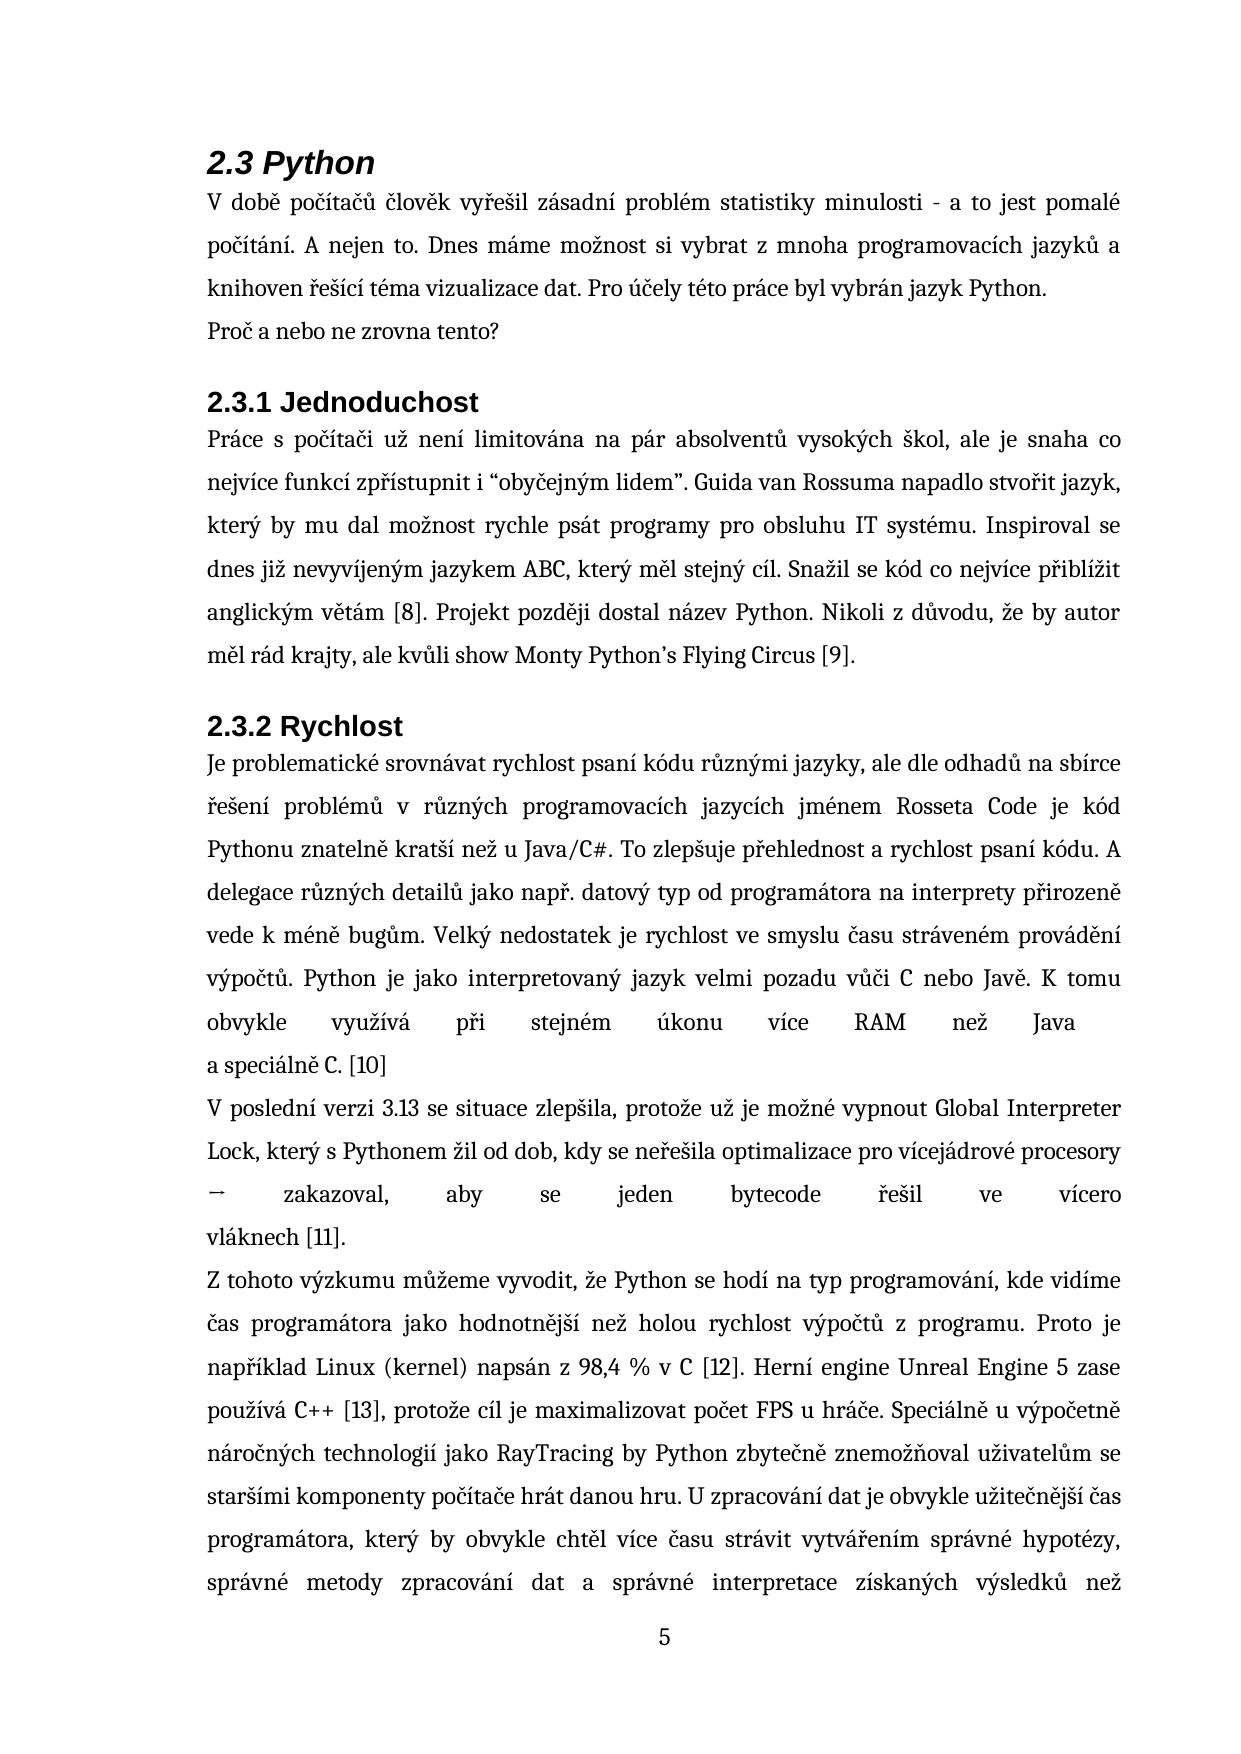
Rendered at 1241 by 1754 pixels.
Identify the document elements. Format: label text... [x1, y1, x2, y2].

text Proč a nebo ne zrovna tento? [207, 317, 1122, 346]
text Je problematické srovnávat rychlost psaní kódu různými jazyky, ale dle odhadů na sbírce řešení problémů v různých programovacích jazycích jménem Rosseta Code je kód Pythonu znatelně kratší než u Java/C#. To zlepšuje přehlednost a rychlost psaní kódu. A delegace různých detailů jako např. datový typ od programátora na interprety přirozeně vede k méně bugům. Velký nedostatek je rychlost ve smyslu času stráveném provádění výpočtů. Python je jako interpretovaný jazyk velmi pozadu vůči C nebo Javě. K tomu obvykle využívá při stejném úkonu více RAM než Java a speciálně C. [10] [207, 749, 1122, 1079]
text V poslední verzi 3.13 se situace zlepšila, protože už je možné vypnout Global Interpreter Lock, který s Pythonem žil od dob, kdy se neřešila optimalizace pro vícejádrové procesory → zakazoval, aby se jeden bytecode řešil ve vícero vláknech [11]. [207, 1094, 1122, 1252]
text Z tohoto výzkumu můžeme vyvodit, že Python se hodí na typ programování, kde vidíme čas programátora jako hodnotnější než holou rychlost výpočtů z programu. Proto je například Linux (kernel) napsán z 98,4 % v C [12]. Herní engine Unreal Engine 5 zase používá C++ [13], protože cíl je maximalizovat počet FPS u hráče. Speciálně u výpočetně náročných technologií jako RayTracing by Python zbytečně znemožňoval uživatelům se staršími komponenty počítače hrát danou hru. U zpracování dat je obvykle užitečnější čas programátora, který by obvykle chtěl více času strávit vytvářením správné hypotézy, správné metody zpracování dat a správné interpretace získaných výsledků než [207, 1266, 1122, 1597]
subtitle 2.3 Python [207, 143, 1122, 182]
text V době počítačů člověk vyřešil zásadní problém statistiky minulosti - a to jest pomalé počítání. A nejen to. Dnes máme možnost si vybrat z mnoha programovacích jazyků a knihoven řešící téma vizualizace dat. Pro účely této práce byl vybrán jazyk Python. [207, 188, 1122, 303]
subtitle 2.3.1 Jednoduchost [207, 385, 1122, 419]
subtitle 2.3.2 Rychlost [207, 709, 1122, 742]
text Práce s počítači už není limitována na pár absolventů vysokých škol, ale je snaha co nejvíce funkcí zpřístupnit i “obyčejným lidem”. Guida van Rossuma napadlo stvořit jazyk, který by mu dal možnost rychle psát programy pro obsluhu IT systému. Inspiroval se dnes již nevyvíjeným jazykem ABC, který měl stejný cíl. Snažil se kód co nejvíce přiblížit anglickým větám [8]. Projekt později dostal název Python. Nikoli z důvodu, že by autor měl rád krajty, ale kvůli show Monty Python’s Flying Circus [9]. [207, 425, 1122, 669]
